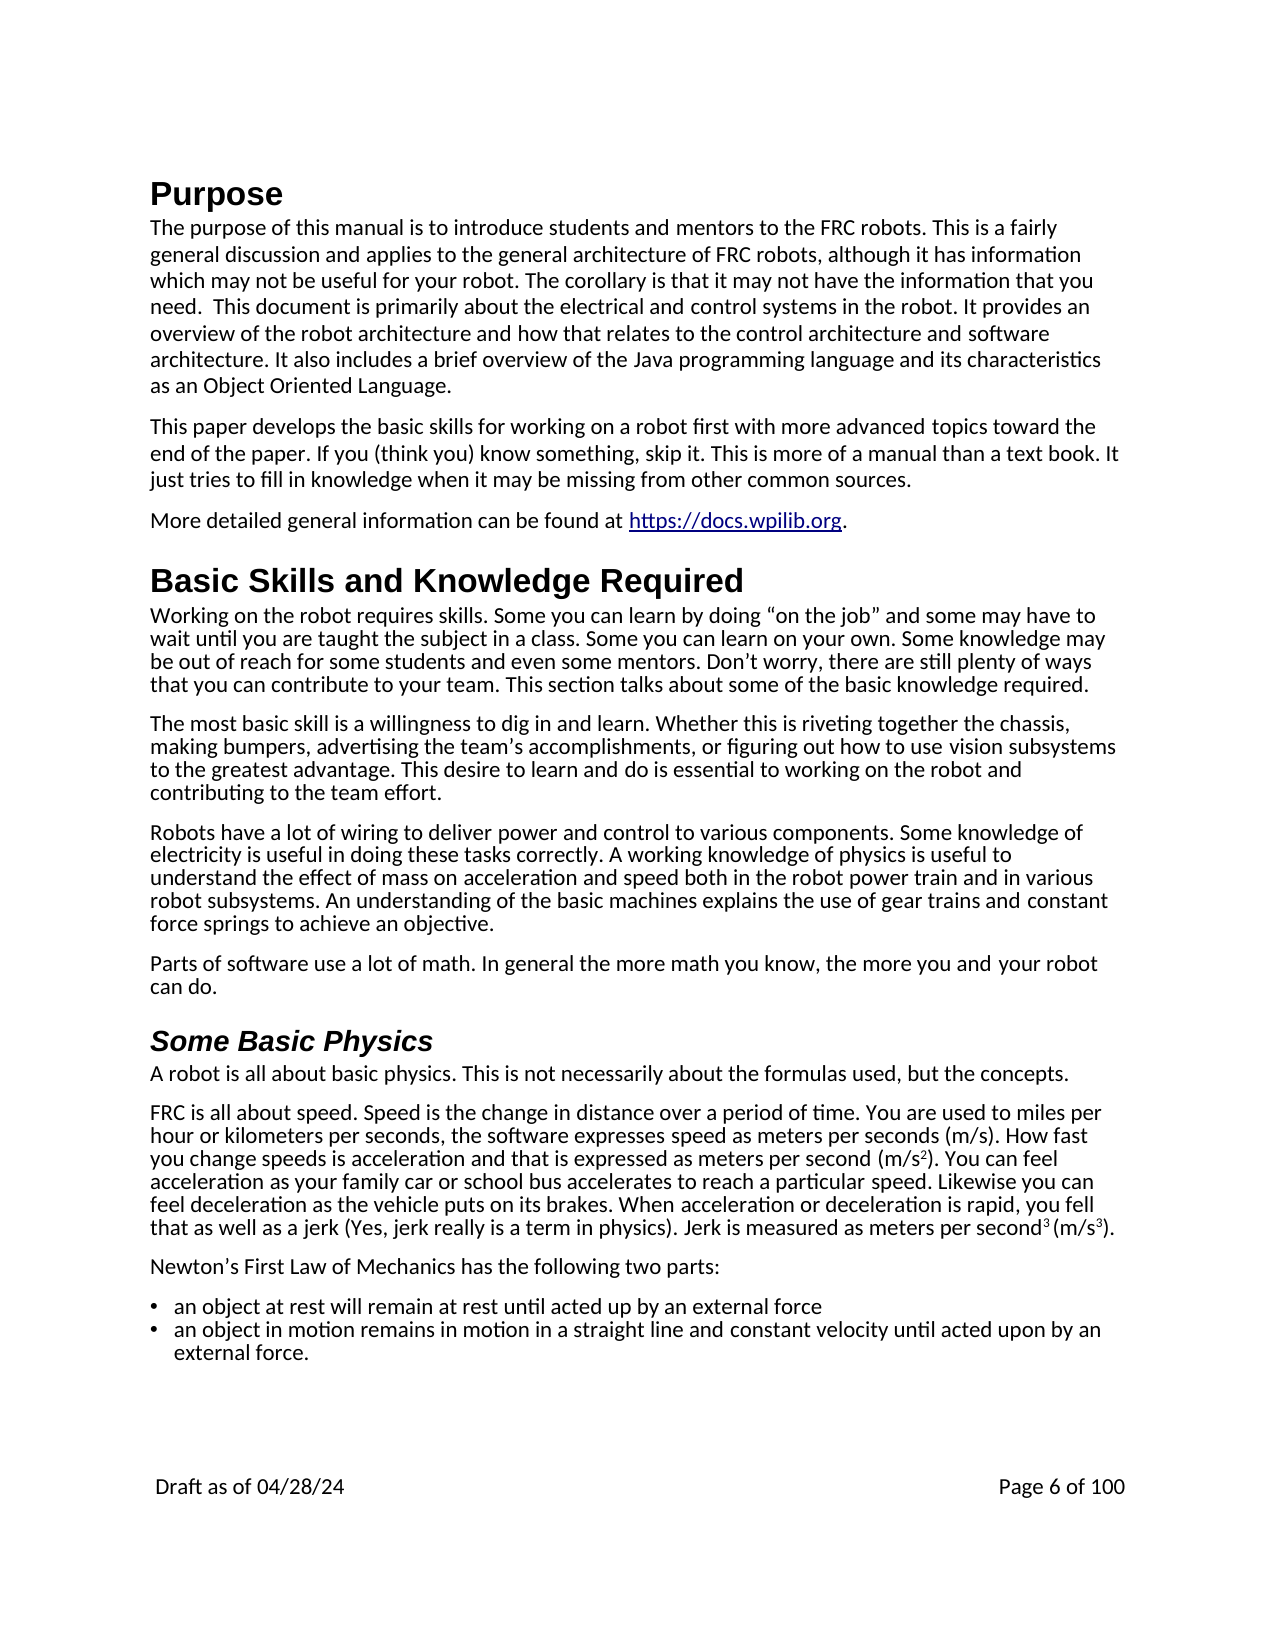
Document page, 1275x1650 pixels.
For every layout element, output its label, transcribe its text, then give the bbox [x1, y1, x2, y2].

text A robot is all about basic physics. This is not necessarily about the formulas used, but the concepts. [150, 1064, 1125, 1087]
text This paper develops the basic skills for working on a robot first with more advanced topics toward the end of the paper. If you (think you) know something, skip it. This is more of a manual than a text book. It just tries to fill in knowledge when it may be missing from other common sources. [150, 418, 1125, 493]
text The most basic skill is a willingness to dig in and learn. Whether this is riveting together the chassis, making bumpers, advertising the team’s accomplishments, or figuring out how to use vision subsystems to the greatest advantage. This desire to learn and do is essential to working on the robot and contributing to the team effort. [150, 714, 1125, 806]
text Parts of software use a lot of math. In general the more math you know, the more you and your robot can do. [150, 954, 1125, 1000]
subtitle Basic Skills and Knowledge Required [150, 563, 1125, 600]
list an object in motion remains in motion in a straight line and constant velocity until acted upon by an external force. [150, 1320, 1125, 1366]
text Newton’s First Law of Mechanics has the following two parts: [150, 1257, 1125, 1280]
text FRC is all about speed. Speed is the change in distance over a period of time. You are used to miles per hour or kilometers per seconds, the software expresses speed as meters per seconds (m/s). How fast you change speeds is acceleration and that is expressed as meters per second (m/s2). You can feel acceleration as your family car or school bus accelerates to reach a particular speed. Likewise you can feel deceleration as the vehicle puts on its brakes. When acceleration or deceleration is rapid, you fell that as well as a jerk (Yes, jerk really is a term in physics). Jerk is measured as meters per second3 (m/s3). [150, 1103, 1125, 1241]
text More detailed general information can be found at https://docs.wpilib.org. [150, 511, 1125, 534]
text Robots have a lot of wiring to deliver power and control to various components. Some knowledge of electricity is useful in doing these tasks correctly. A working knowledge of physics is useful to understand the effect of mass on acceleration and speed both in the robot power train and in various robot subsystems. An understanding of the basic machines explains the use of gear trains and constant force springs to achieve an objective. [150, 823, 1125, 937]
text Working on the robot requires skills. Some you can learn by doing “on the job” and some may have to wait until you are taught the subject in a class. Some you can learn on your own. Some knowledge may be out of reach for some students and even some mentors. Don’t worry, there are still plenty of ways that you can contribute to your team. This section talks about some of the basic knowledge required. [150, 606, 1125, 698]
text The purpose of this manual is to introduce students and mentors to the FRC robots. This is a fairly general discussion and applies to the general architecture of FRC robots, although it has information which may not be useful for your robot. The corollary is that it may not have the information that you need. This document is primarily about the electrical and control systems in the robot. It provides an overview of the robot architecture and how that relates to the control architecture and software architecture. It also includes a brief overview of the Java programming language and its characteristics as an Object Oriented Language. [150, 218, 1125, 399]
subtitle Some Basic Physics [150, 1025, 1125, 1057]
subtitle Purpose [150, 175, 1125, 212]
list an object at rest will remain at rest until acted up by an external force [150, 1297, 1125, 1320]
